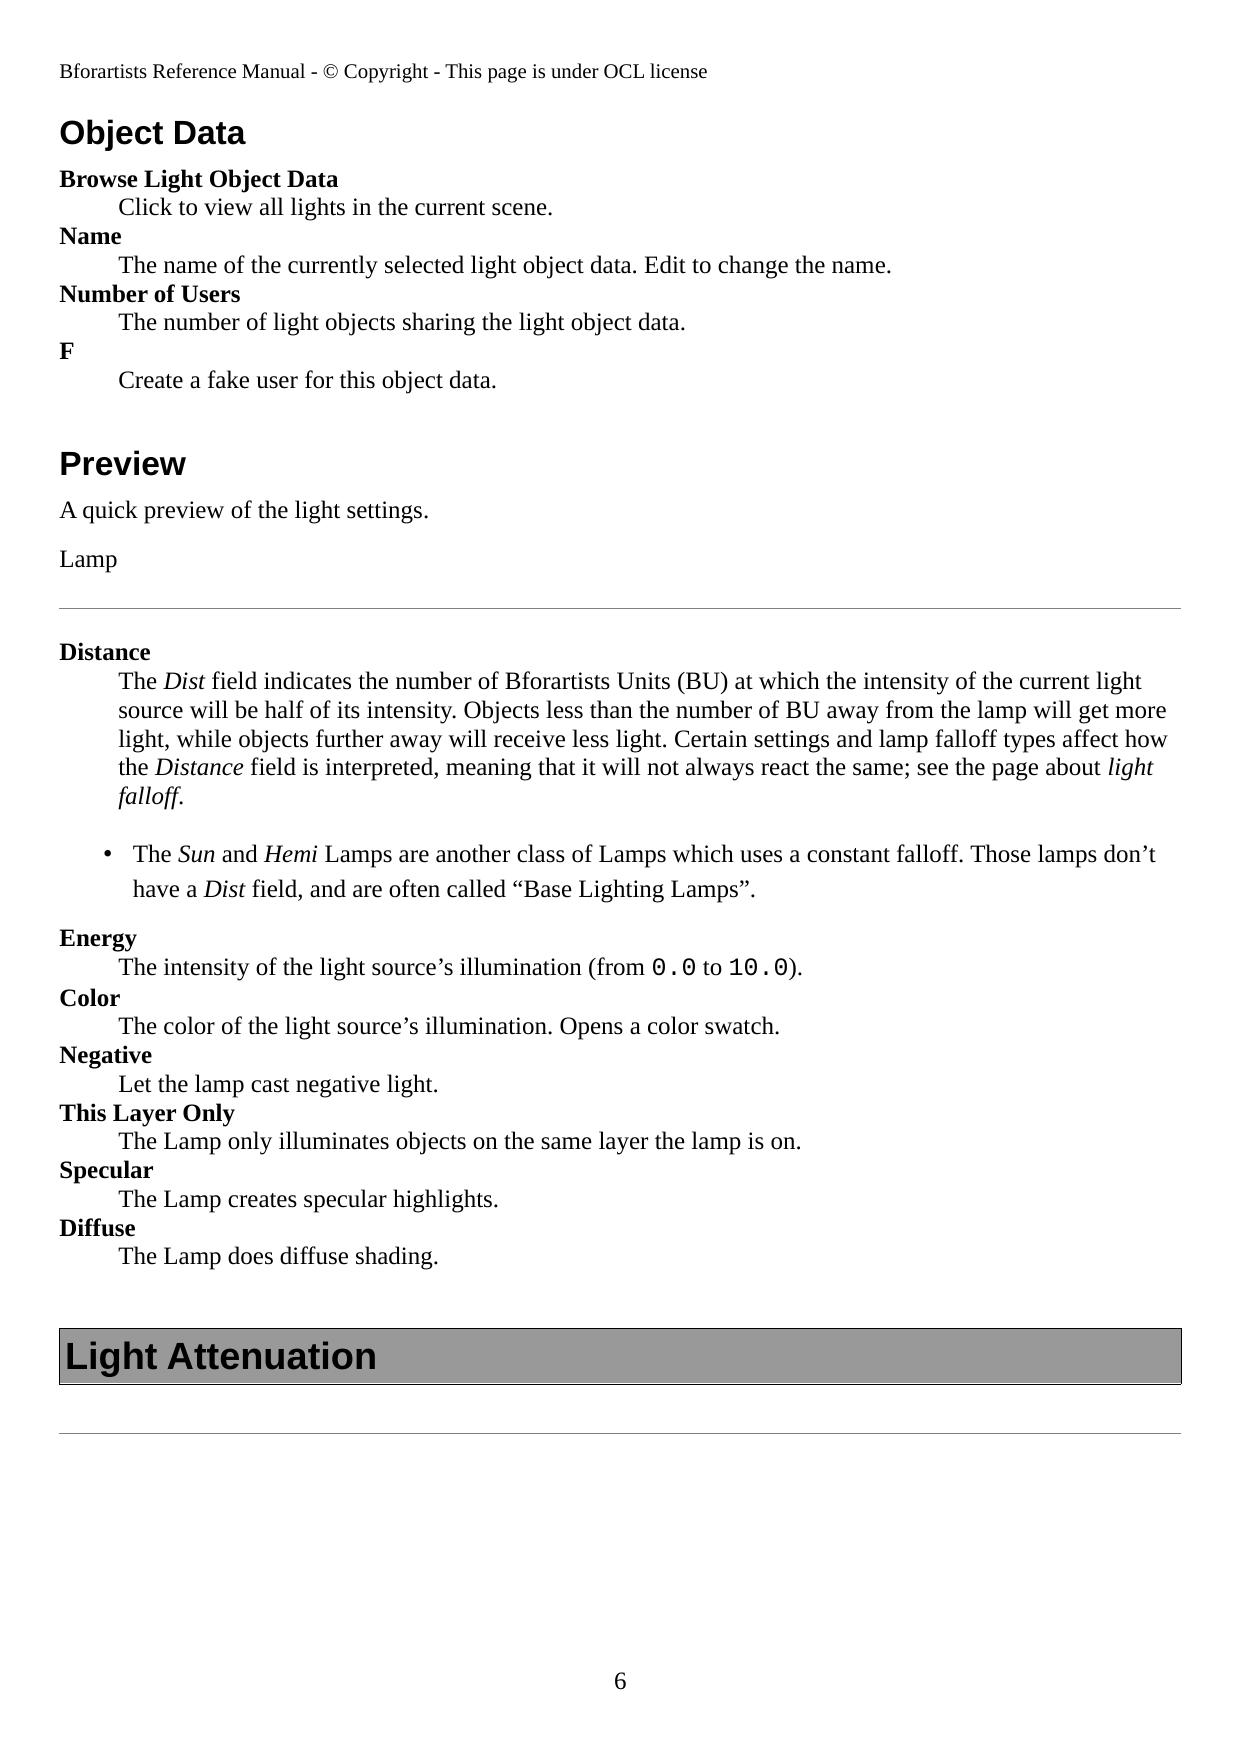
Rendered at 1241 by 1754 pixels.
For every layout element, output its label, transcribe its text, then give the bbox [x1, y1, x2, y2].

list The intensity of the light source’s illumination (from 0.0 to 10.0). [118, 952, 1181, 983]
subtitle Number of Users [59, 279, 1181, 307]
list The number of light objects sharing the light object data. [118, 307, 1181, 336]
list Click to view all lights in the current scene. [118, 192, 1181, 221]
list Let the lamp cast negative light. [118, 1069, 1181, 1098]
list The name of the currently selected light object data. Edit to change the name. [118, 250, 1181, 279]
subtitle Browse Light Object Data [59, 164, 1181, 192]
subtitle Color [59, 983, 1181, 1011]
subtitle F [59, 336, 1181, 365]
subtitle Diffuse [59, 1213, 1181, 1241]
list The Lamp creates specular highlights. [118, 1184, 1181, 1213]
list Create a fake user for this object data. [118, 365, 1181, 394]
subtitle Specular [59, 1155, 1181, 1184]
list The color of the light source’s illumination. Opens a color swatch. [118, 1011, 1181, 1040]
table_header Light Attenuation [60, 1329, 1181, 1383]
list The Lamp only illuminates objects on the same layer the lamp is on. [118, 1126, 1181, 1155]
subtitle Name [59, 221, 1181, 250]
subtitle Distance [59, 637, 1181, 666]
subtitle Object Data [59, 113, 1181, 151]
list The Lamp does diffuse shading. [118, 1241, 1181, 1270]
subtitle Negative [59, 1040, 1181, 1069]
text A quick preview of the light settings. [59, 495, 1181, 524]
subtitle Energy [59, 923, 1181, 952]
list The Dist field indicates the number of Bforartists Units (BU) at which the intensity of the current light source will be half of its intensity. Objects less than the number of BU away from the lamp will get more light, while objects further away will receive less light. Certain settings and lamp falloff types affect how the Distance field is interpreted, meaning that it will not always react the same; see the page about light falloff. [118, 666, 1181, 810]
subtitle This Layer Only [59, 1098, 1181, 1126]
list The Sun and Hemi Lamps are another class of Lamps which uses a constant falloff. Those lamps don’t have a Dist field, and are often called “Base Lighting Lamps”. [103, 839, 1181, 903]
text Lamp [59, 544, 1181, 573]
subtitle Preview [59, 444, 1181, 483]
